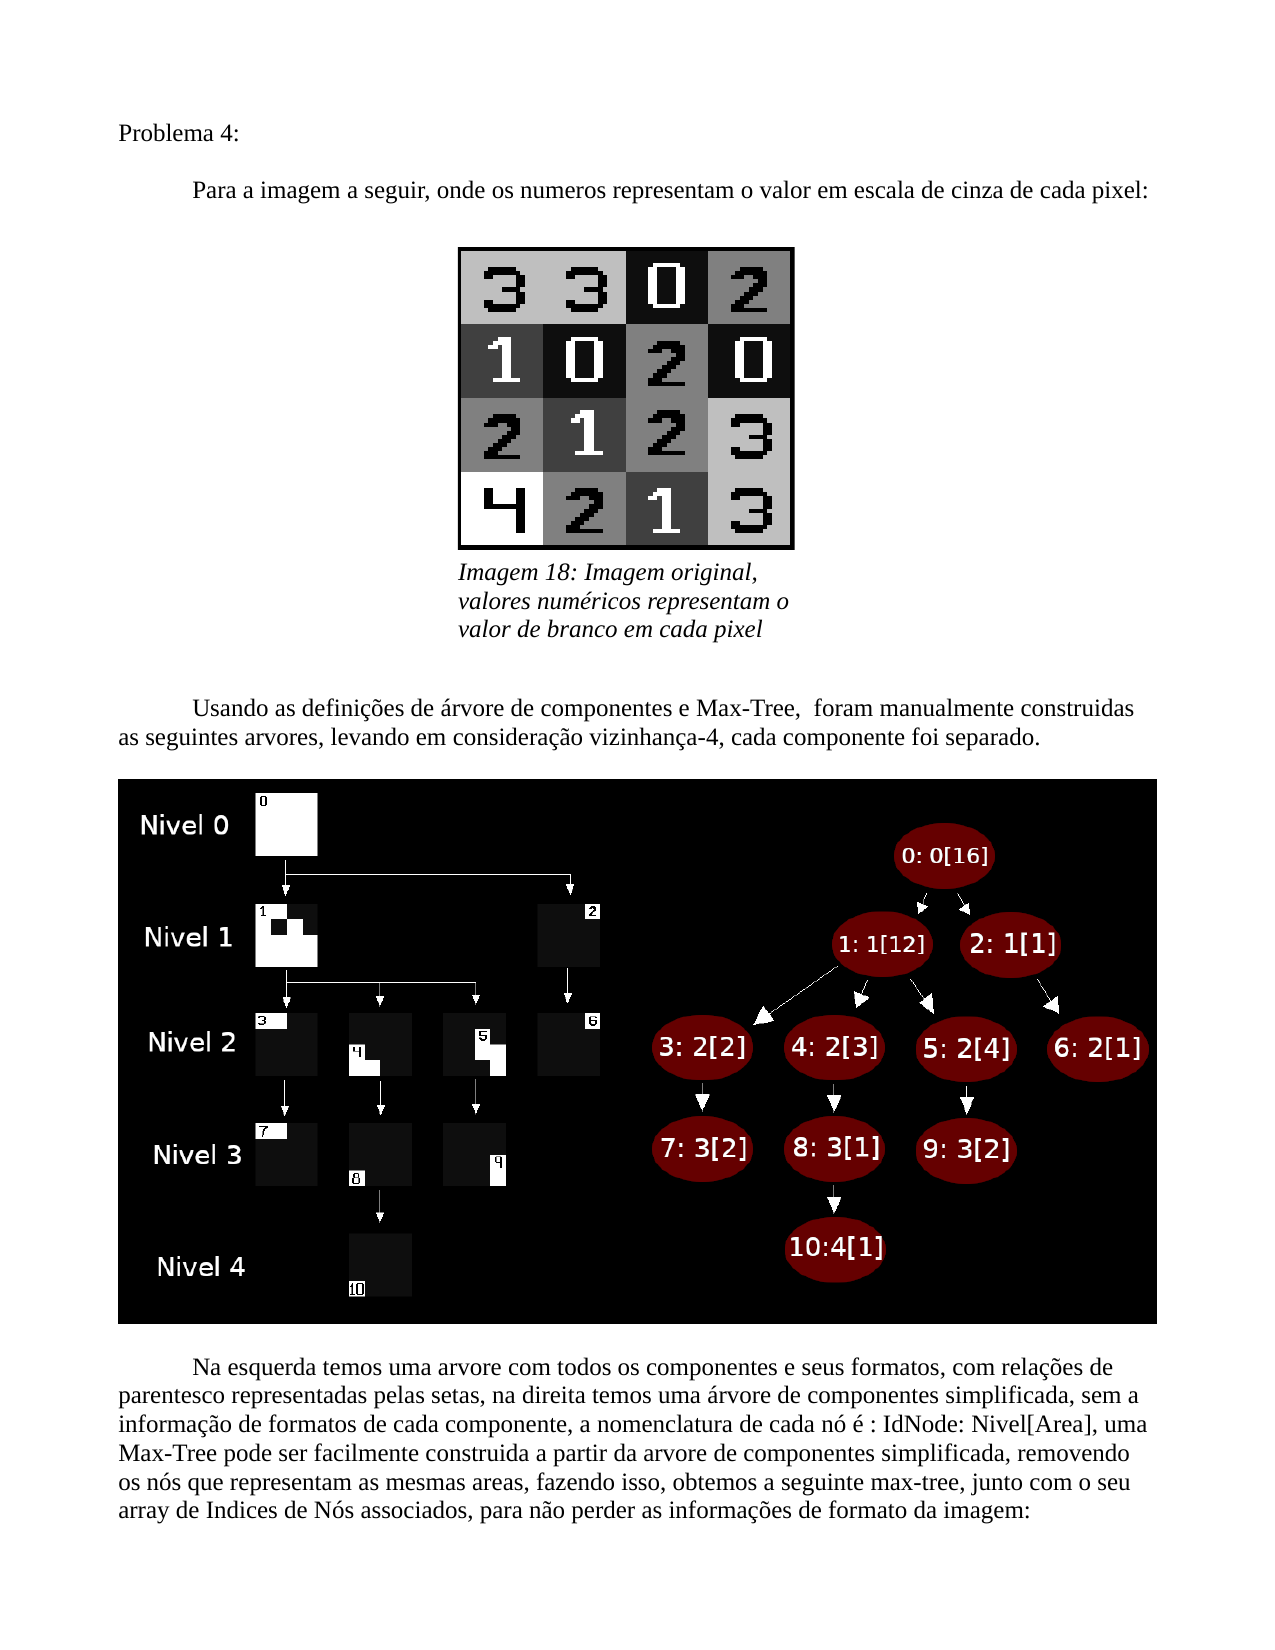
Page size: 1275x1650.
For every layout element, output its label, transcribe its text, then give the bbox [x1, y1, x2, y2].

text Imagem 18: Imagem original, valores numéricos representam o valor de branco em cada pixel [458, 550, 794, 643]
text Para a imagem a seguir, onde os numeros representam o valor em escala de cinza de cada pixel: [118, 176, 1157, 204]
text Usando as definições de árvore de componentes e Max-Tree, foram manualmente construidas as seguintes arvores, levando em consideração vizinhança-4, cada componente foi separado. [118, 693, 1157, 779]
text Problema 4: [118, 118, 1157, 147]
picture [118, 779, 1157, 1324]
text Na esquerda temos uma arvore com todos os componentes e seus formatos, com relações de parentesco representadas pelas setas, na direita temos uma árvore de componentes simplificada, sem a informação de formatos de cada componente, a nomenclatura de cada nó é : IdNode: Nivel[Area], uma Max-Tree pode ser facilmente construida a partir da arvore de componentes simplificada, removendo os nós que representam as mesmas areas, fazendo isso, obtemos a seguinte max-tree, junto com o seu array de Indices de Nós associados, para não perder as informações de formato da imagem: [118, 1352, 1157, 1524]
picture [457, 247, 795, 550]
